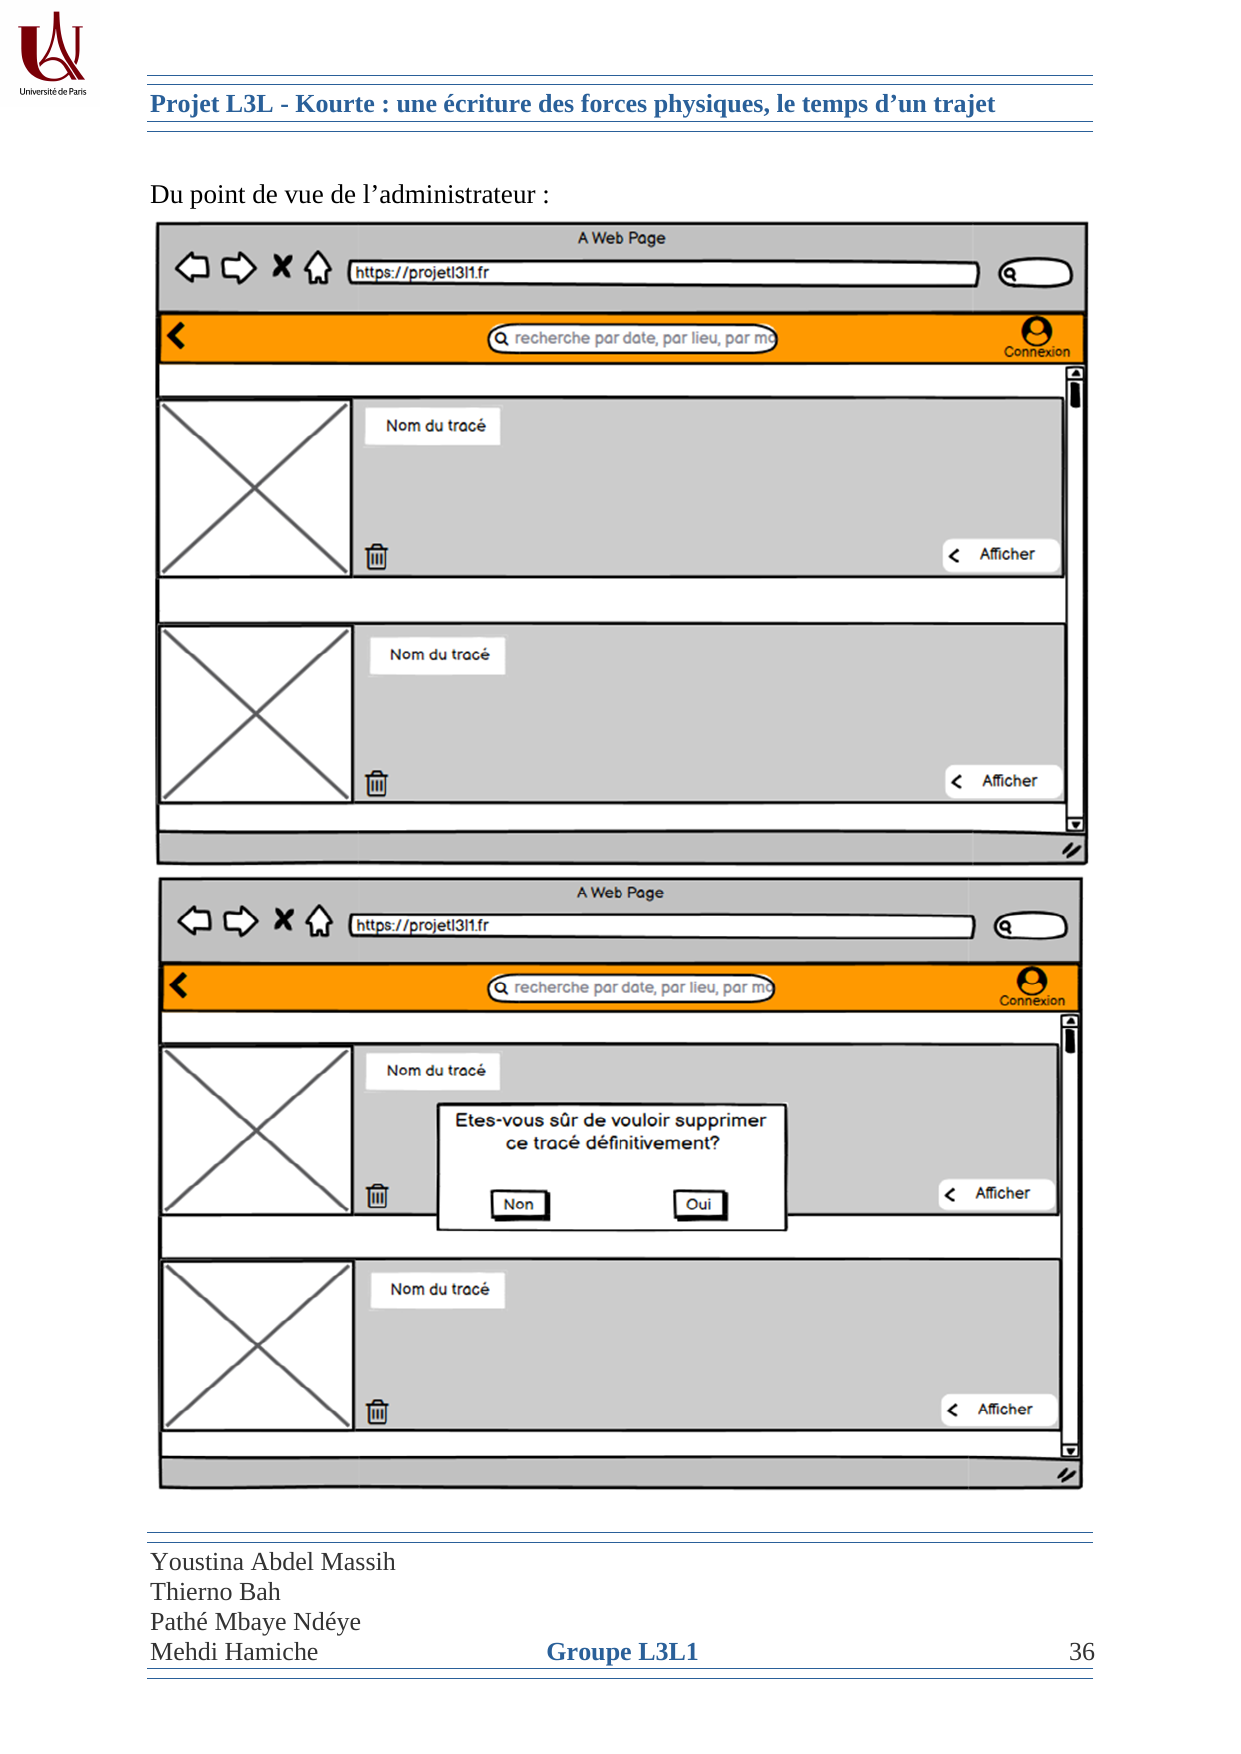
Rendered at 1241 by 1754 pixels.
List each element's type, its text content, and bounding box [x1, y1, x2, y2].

picture [0, 0, 101, 107]
picture [150, 217, 1091, 1500]
text Du point de vue de l’administrateur : [150, 178, 1090, 209]
